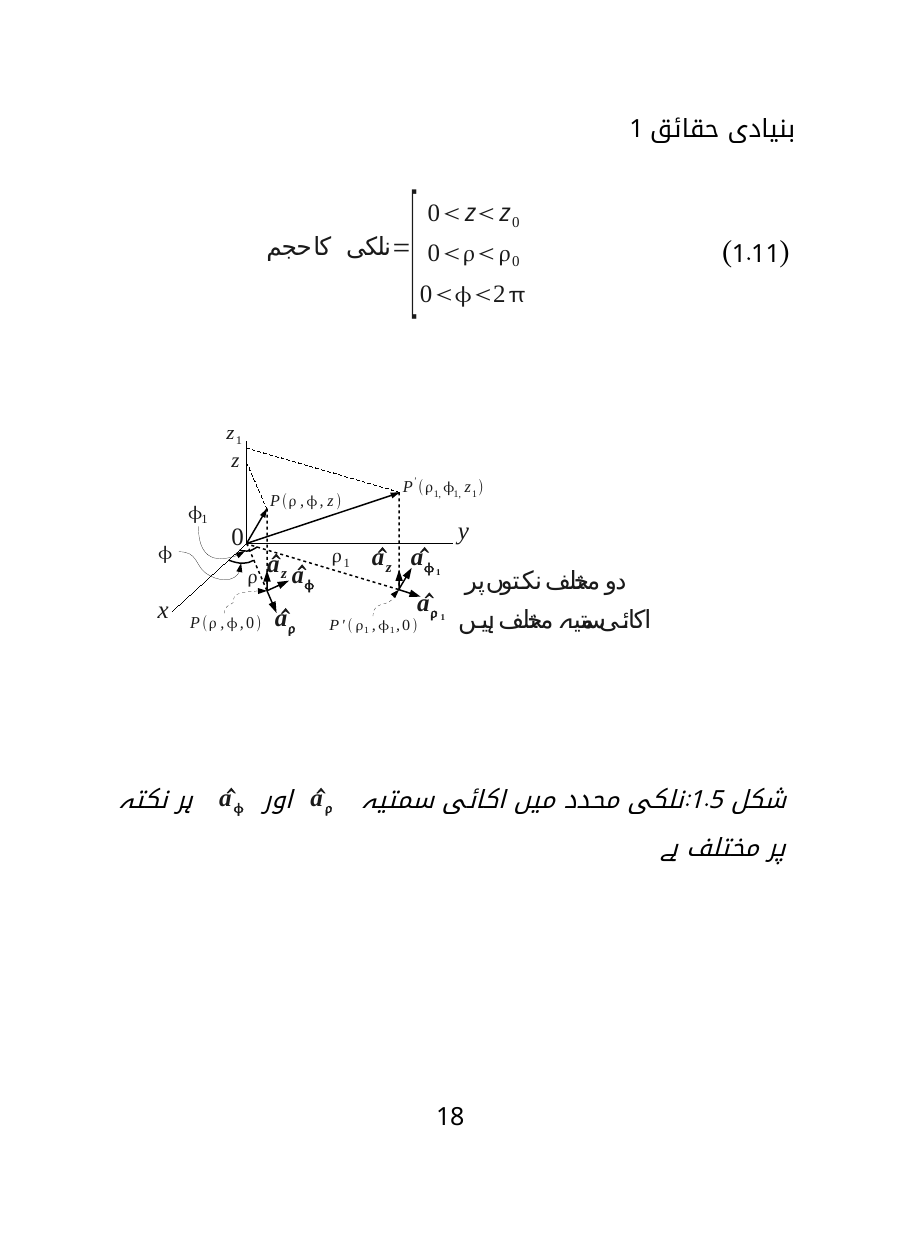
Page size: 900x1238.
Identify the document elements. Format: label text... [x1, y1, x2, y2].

text شکل 1.5:نلکی محدد میں اکائی سمتیہ اور ہر نکتہ پر مختلف ہے [114, 384, 786, 871]
table_header (1.11) [694, 182, 795, 338]
table_header [105, 182, 694, 338]
